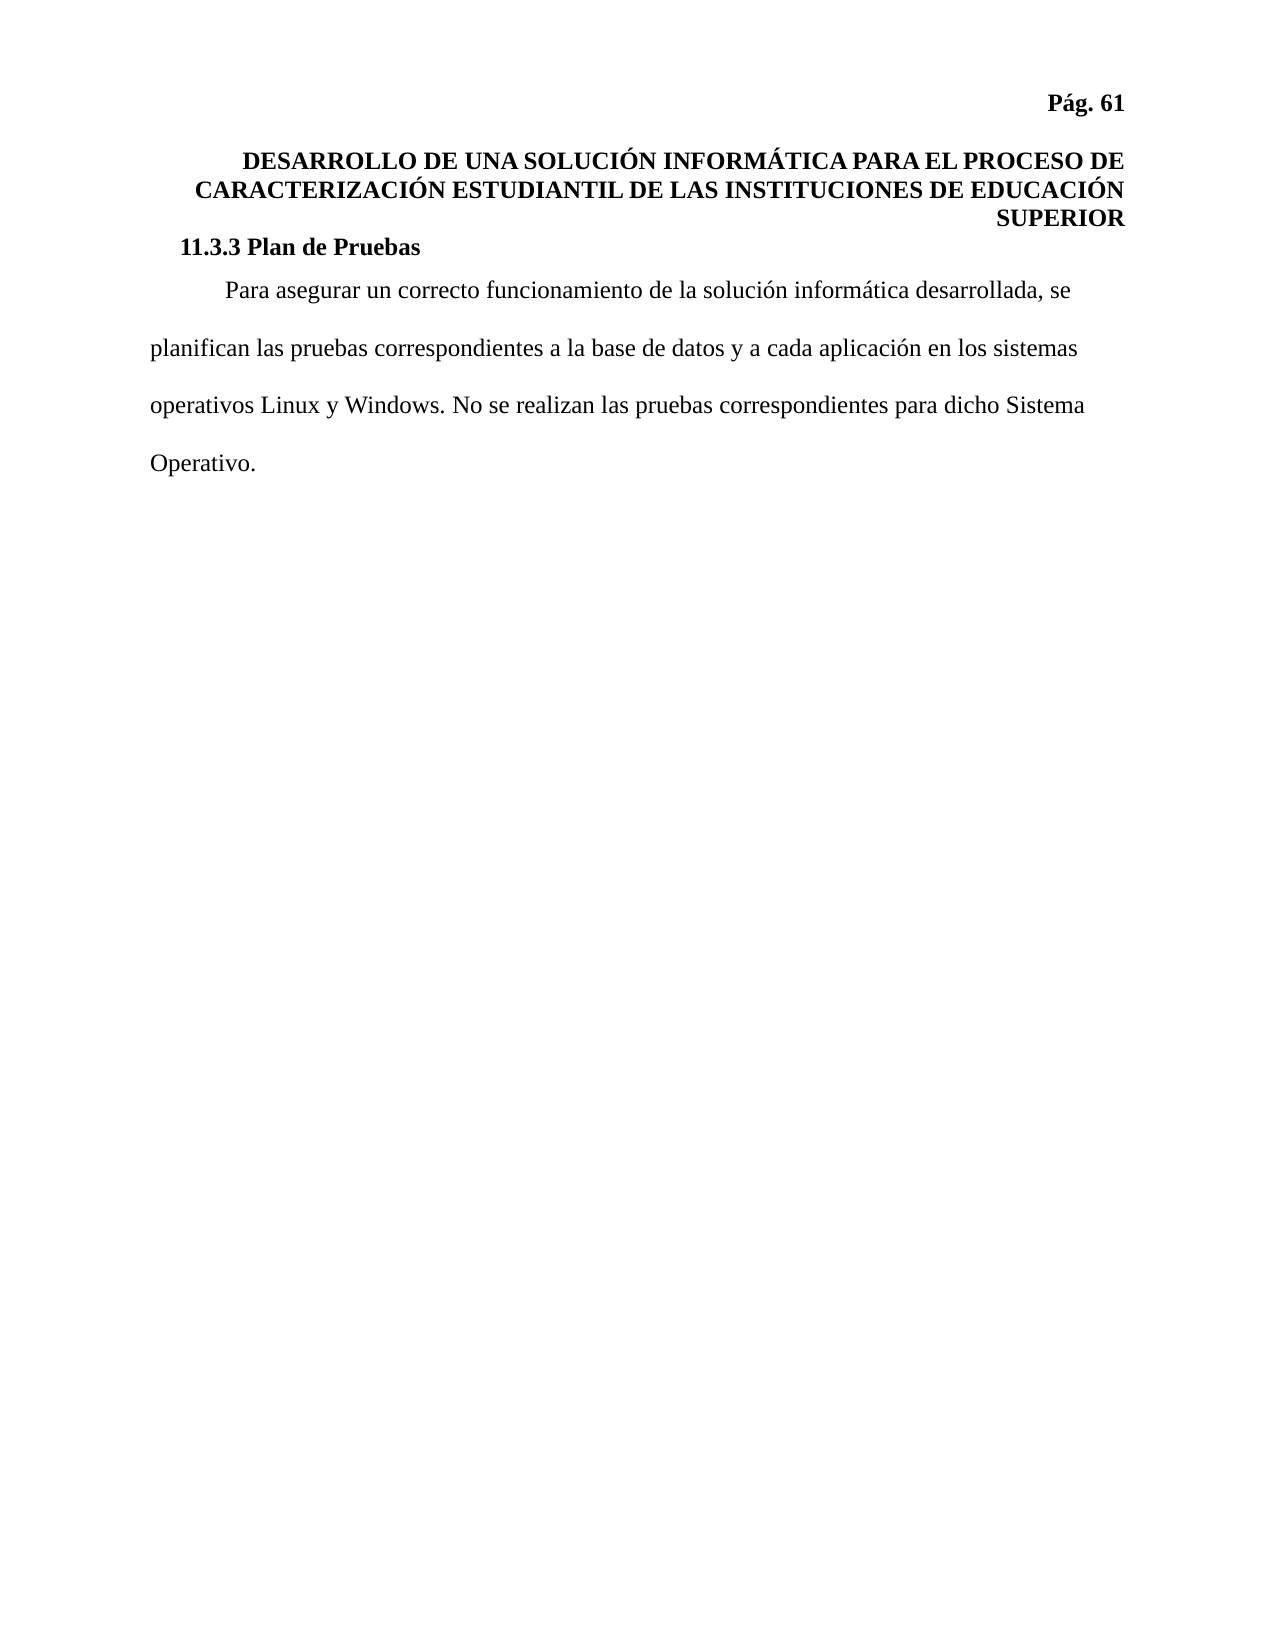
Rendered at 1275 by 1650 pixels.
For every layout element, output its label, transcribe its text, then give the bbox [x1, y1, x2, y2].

text Para asegurar un correcto funcionamiento de la solución informática desarrollada, se planifican las pruebas correspondientes a la base de datos y a cada aplicación en los sistemas operativos Linux y Windows. No se realizan las pruebas correspondientes para dicho Sistema Operativo. [150, 275, 1125, 477]
subtitle 11.3.3 Plan de Pruebas [150, 232, 1125, 261]
